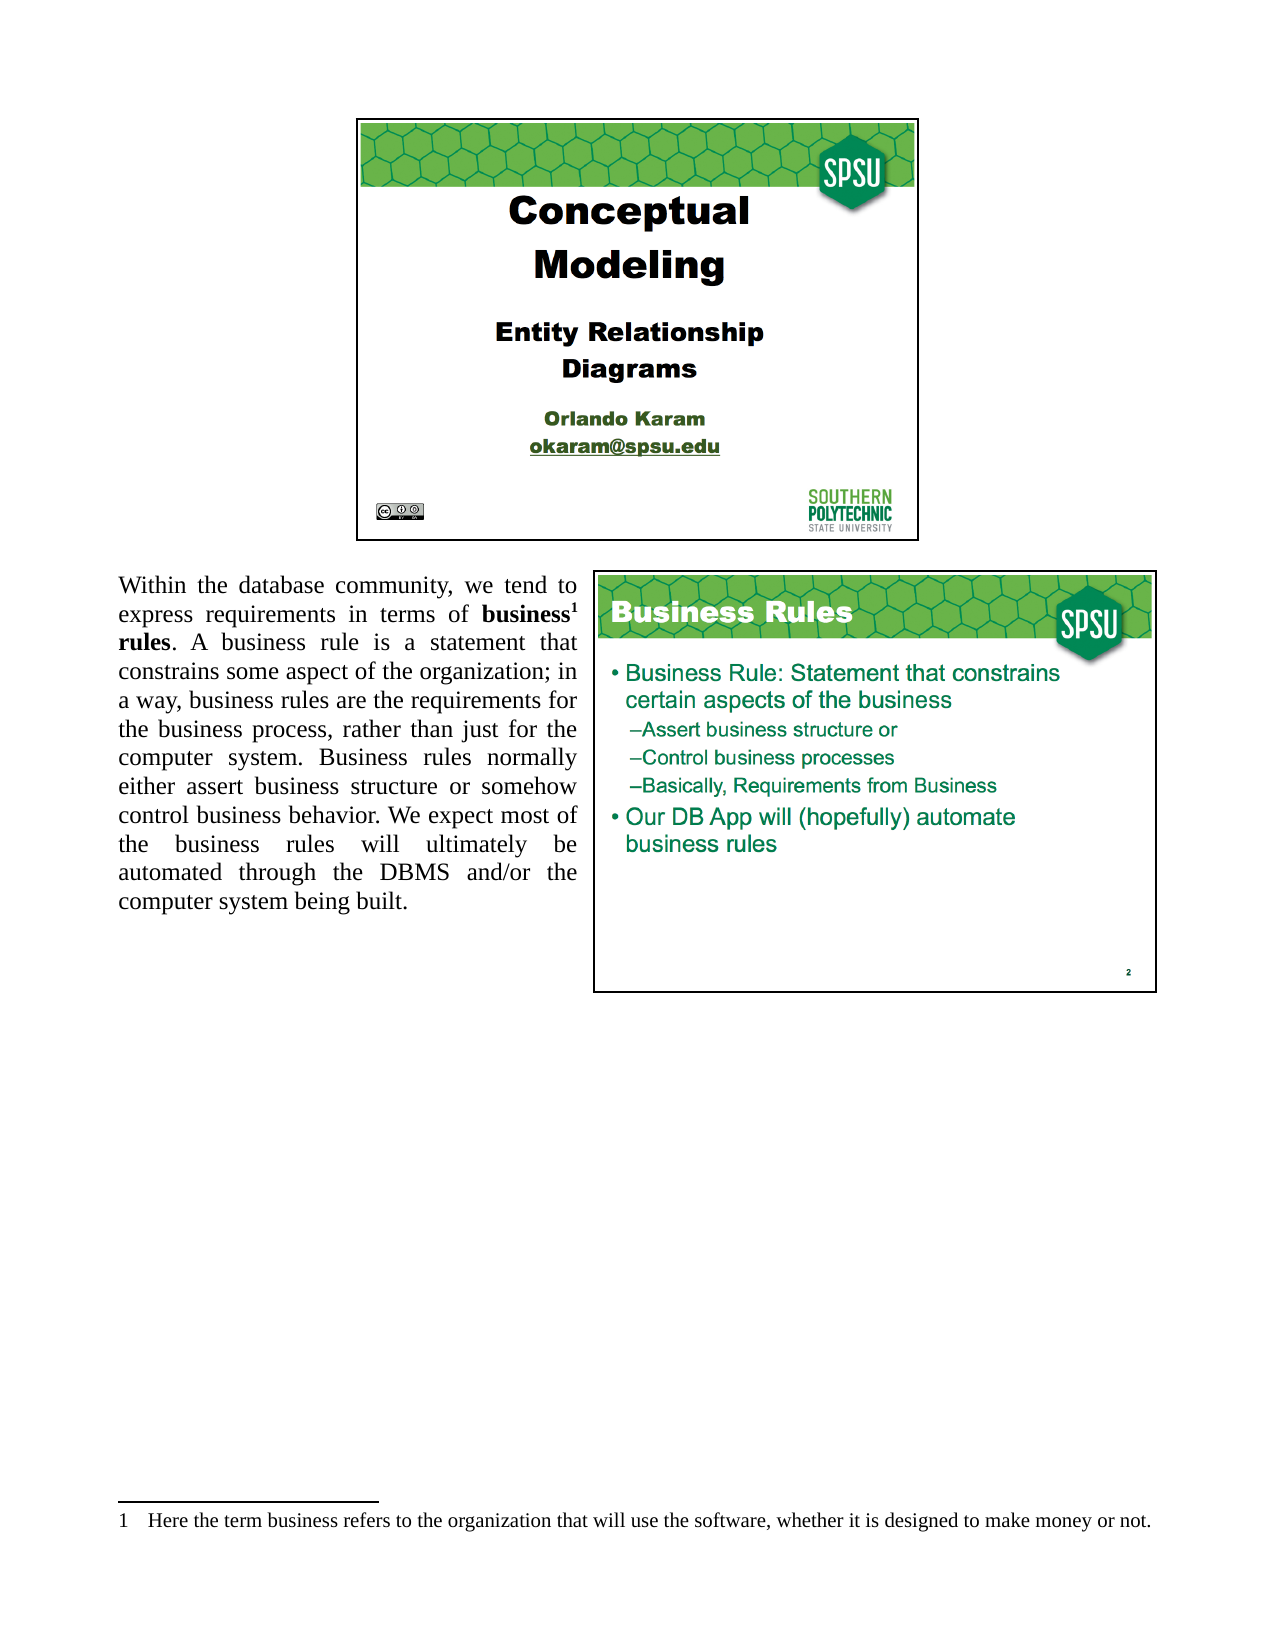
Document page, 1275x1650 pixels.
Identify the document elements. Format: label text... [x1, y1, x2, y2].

text [595, 572, 1155, 991]
text Here the term business refers to the organization that will use the software, whether it is designed to make money or not. [118, 1508, 1157, 1532]
picture [598, 575, 1152, 988]
picture [360, 123, 915, 536]
text Within the database community, we tend to express requirements in terms of business rules. A business rule is a statement that constrains some aspect of the organization; in a way, business rules are the requirements for the business process, rather than just for the computer system. Business rules normally either assert business structure or somehow control business behavior. We expect most of the business rules will ultimately be automated through the DBMS and/or the computer system being built. [118, 570, 593, 915]
